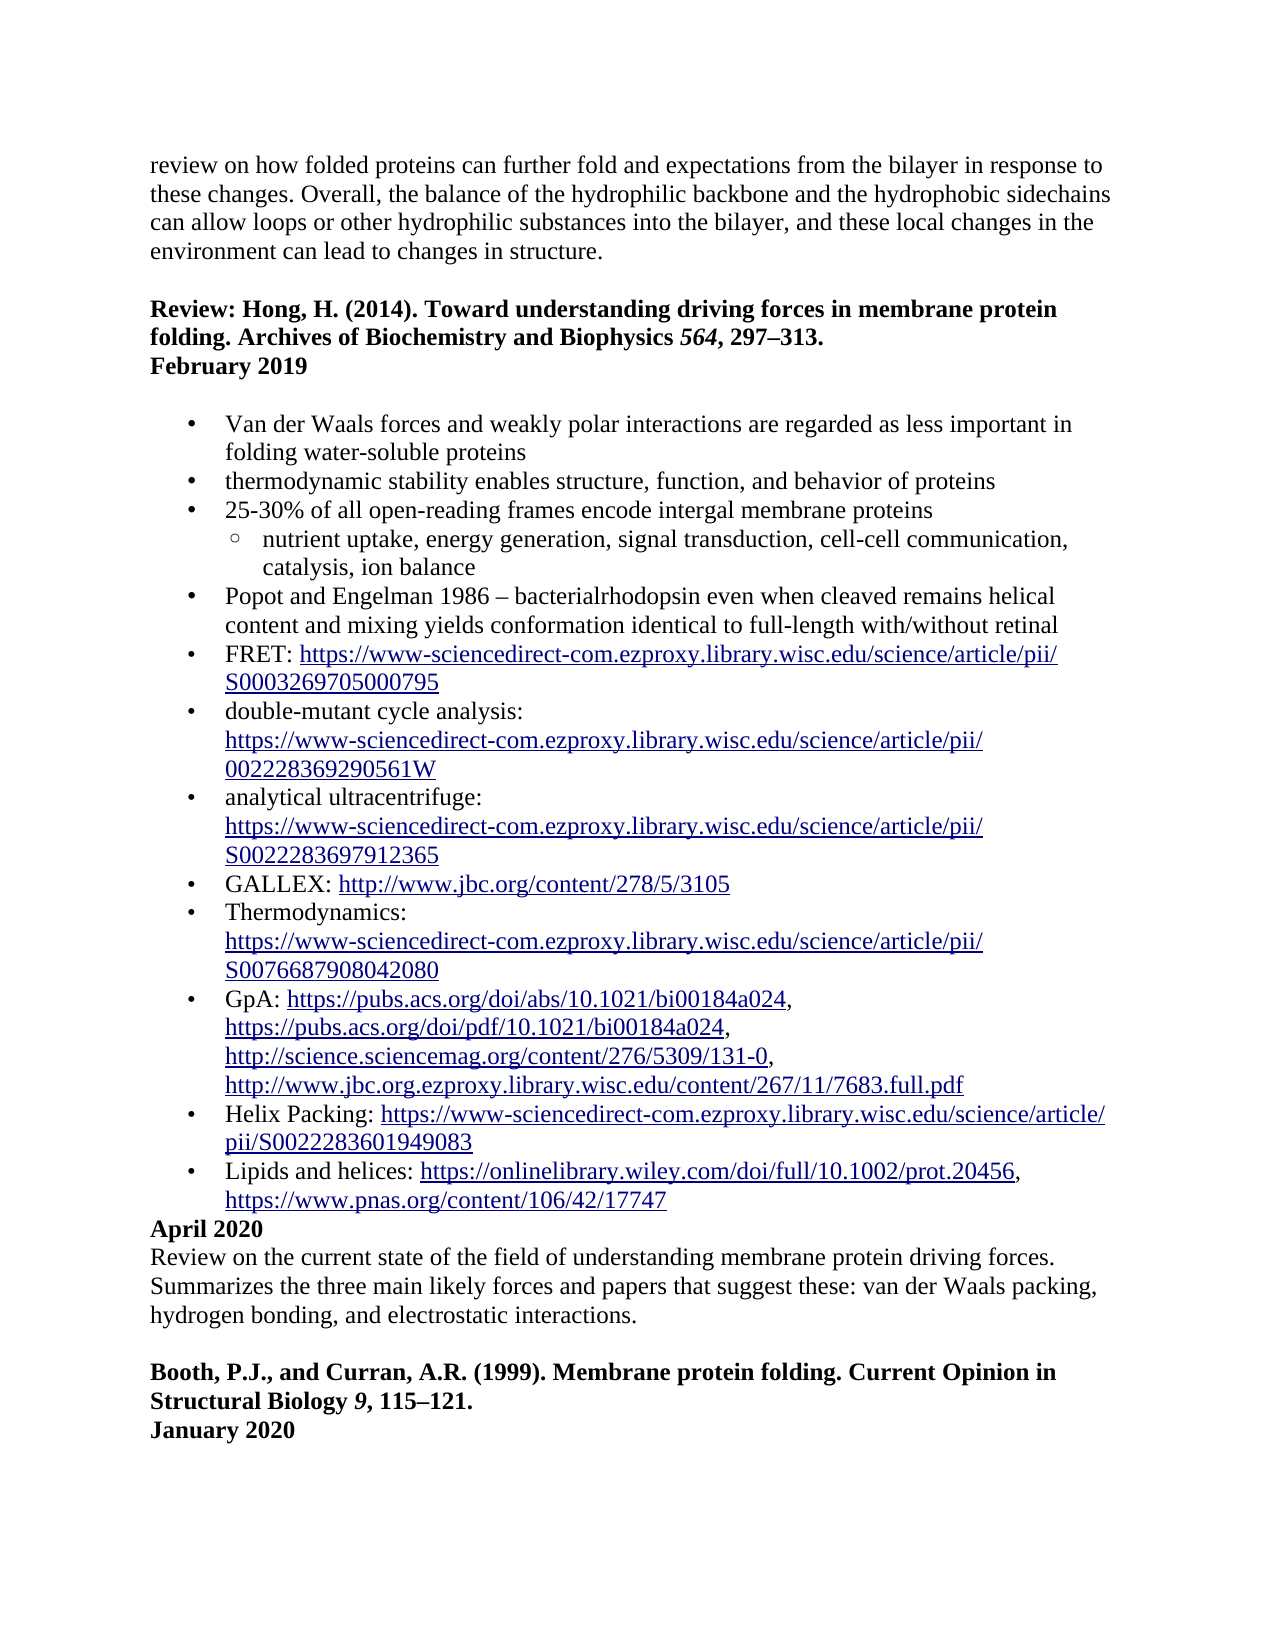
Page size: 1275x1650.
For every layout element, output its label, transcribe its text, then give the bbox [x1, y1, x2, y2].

text review on how folded proteins can further fold and expectations from the bilayer in response to these changes. Overall, the balance of the hydrophilic backbone and the hydrophobic sidechains can allow loops or other hydrophilic substances into the bilayer, and these local changes in the environment can lead to changes in structure. [150, 150, 1125, 265]
text February 2019 [150, 351, 1125, 380]
list FRET: https://www-sciencedirect-com.ezproxy.library.wisc.edu/science/article/pii/S0003269705000795 [187, 639, 1125, 696]
list GALLEX: http://www.jbc.org/content/278/5/3105 [187, 869, 1125, 897]
list Lipids and helices: https://onlinelibrary.wiley.com/doi/full/10.1002/prot.20456, https://www.pnas.org/content/106/42/17747 [187, 1156, 1125, 1214]
list analytical ultracentrifuge: https://www-sciencedirect-com.ezproxy.library.wisc.edu/science/article/pii/S0022283697912365 [187, 782, 1125, 869]
text Review: Hong, H. (2014). Toward understanding driving forces in membrane protein folding. Archives of Biochemistry and Biophysics 564, 297–313. [150, 294, 1125, 351]
text Booth, P.J., and Curran, A.R. (1999). Membrane protein folding. Current Opinion in Structural Biology 9, 115–121. [150, 1357, 1125, 1415]
text January 2020 [150, 1415, 1125, 1444]
text Review on the current state of the field of understanding membrane protein driving forces. Summarizes the three main likely forces and papers that suggest these: van der Waals packing, hydrogen bonding, and electrostatic interactions. [150, 1242, 1125, 1329]
list double-mutant cycle analysis: https://www-sciencedirect-com.ezproxy.library.wisc.edu/science/article/pii/002228369290561W [187, 696, 1125, 782]
text April 2020 [150, 1214, 1125, 1242]
list Van der Waals forces and weakly polar interactions are regarded as less important in folding water-soluble proteins [187, 409, 1125, 466]
list Thermodynamics: https://www-sciencedirect-com.ezproxy.library.wisc.edu/science/article/pii/S0076687908042080 [187, 897, 1125, 984]
list Helix Packing: https://www-sciencedirect-com.ezproxy.library.wisc.edu/science/article/pii/S0022283601949083 [187, 1099, 1125, 1156]
list Popot and Engelman 1986 – bacterialrhodopsin even when cleaved remains helical content and mixing yields conformation identical to full-length with/without retinal [187, 581, 1125, 639]
list thermodynamic stability enables structure, function, and behavior of proteins [187, 466, 1125, 495]
list nutrient uptake, energy generation, signal transduction, cell-cell communication, catalysis, ion balance [225, 524, 1125, 581]
list GpA: https://pubs.acs.org/doi/abs/10.1021/bi00184a024, https://pubs.acs.org/doi/pdf/10.1021/bi00184a024, http://science.sciencemag.org/content/276/5309/131-0, http://www.jbc.org.ezproxy.library.wisc.edu/content/267/11/7683.full.pdf [187, 984, 1125, 1099]
list 25-30% of all open-reading frames encode intergal membrane proteins [187, 495, 1125, 524]
